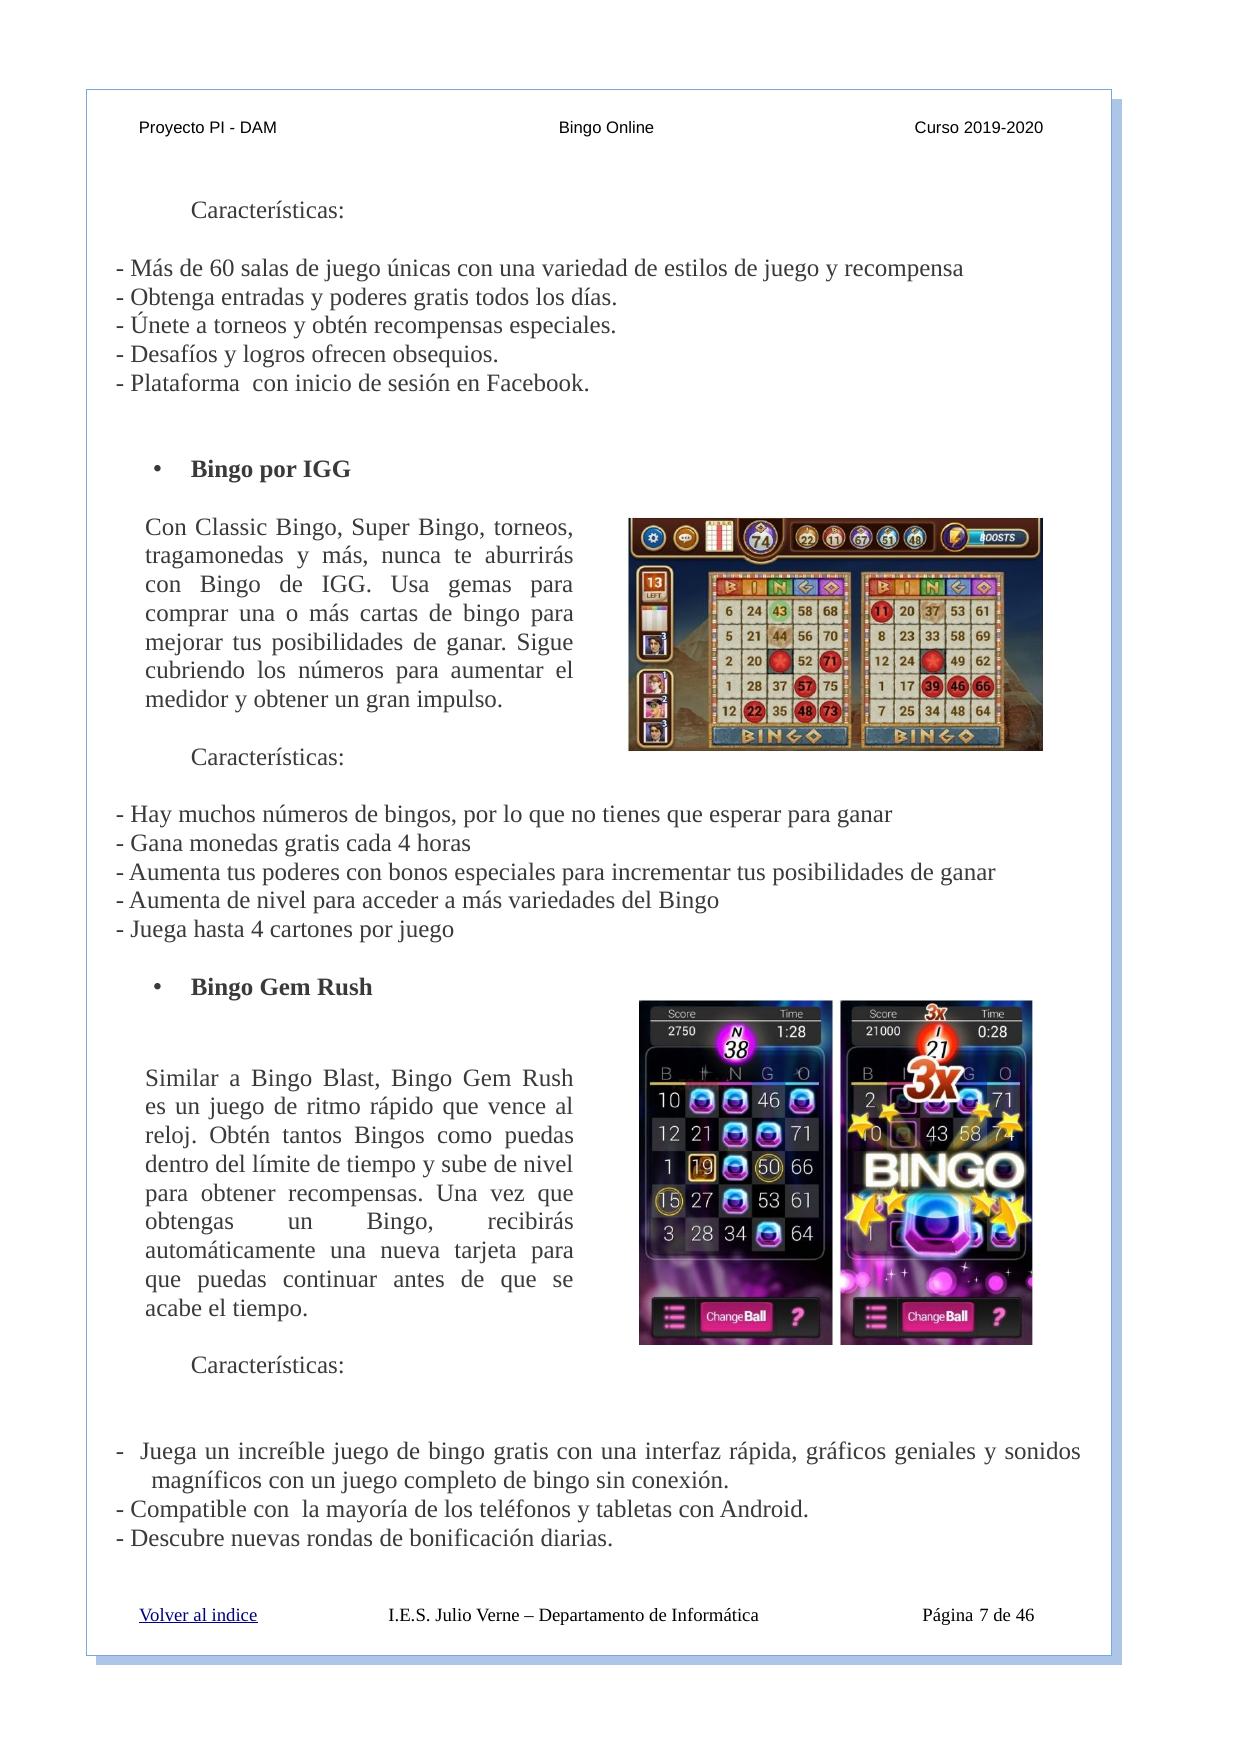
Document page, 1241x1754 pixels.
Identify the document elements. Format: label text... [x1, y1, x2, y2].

text Con Classic Bingo, Super Bingo, torneos, tragamonedas y más, nunca te aburrirás con Bingo de IGG. Usa gemas para comprar una o más cartas de bingo para mejorar tus posibilidades de ganar. Sigue cubriendo los números para aumentar el medidor y obtener un gran impulso. [145, 512, 574, 713]
list Características: [153, 742, 1082, 771]
text Similar a Bingo Blast, Bingo Gem Rush es un juego de ritmo rápido que vence al reloj. Obtén tantos Bingos como puedas dentro del límite de tiempo y sube de nivel para obtener recompensas. Una vez que obtengas un Bingo, recibirás automáticamente una nueva tarjeta para que puedas continuar antes de que se acabe el tiempo. [145, 1063, 574, 1321]
text - Hay muchos números de bingos, por lo que no tienes que esperar para ganar [116, 799, 1082, 828]
text - Obtenga entradas y poderes gratis todos los días. [116, 282, 1082, 311]
text - Plataforma con inicio de sesión en Facebook. [116, 368, 1082, 397]
text - Descubre nuevas rondas de bonificación diarias. [116, 1523, 1082, 1551]
list Bingo por IGG [153, 454, 1082, 483]
list Bingo Gem Rush [153, 972, 1082, 1001]
text - Aumenta tus poderes con bonos especiales para incrementar tus posibilidades de ganar [116, 857, 1082, 886]
list Características: [153, 1350, 1082, 1379]
list Características: [153, 196, 1082, 224]
picture [638, 999, 1033, 1345]
text - Únete a torneos y obtén recompensas especiales. [116, 311, 1082, 339]
text - Desafíos y logros ofrecen obsequios. [116, 339, 1082, 368]
text - Más de 60 salas de juego únicas con una variedad de estilos de juego y recompensa [116, 253, 1082, 282]
text - Aumenta de nivel para acceder a más variedades del Bingo [116, 886, 1082, 914]
text - Gana monedas gratis cada 4 horas [116, 828, 1082, 857]
picture [626, 516, 1044, 752]
text - Juega un increíble juego de bingo gratis con una interfaz rápida, gráficos geniales y sonidos magníficos con un juego completo de bingo sin conexión. [116, 1436, 1082, 1494]
text - Juega hasta 4 cartones por juego [116, 914, 1082, 943]
text - Compatible con la mayoría de los teléfonos y tabletas con Android. [116, 1494, 1082, 1523]
